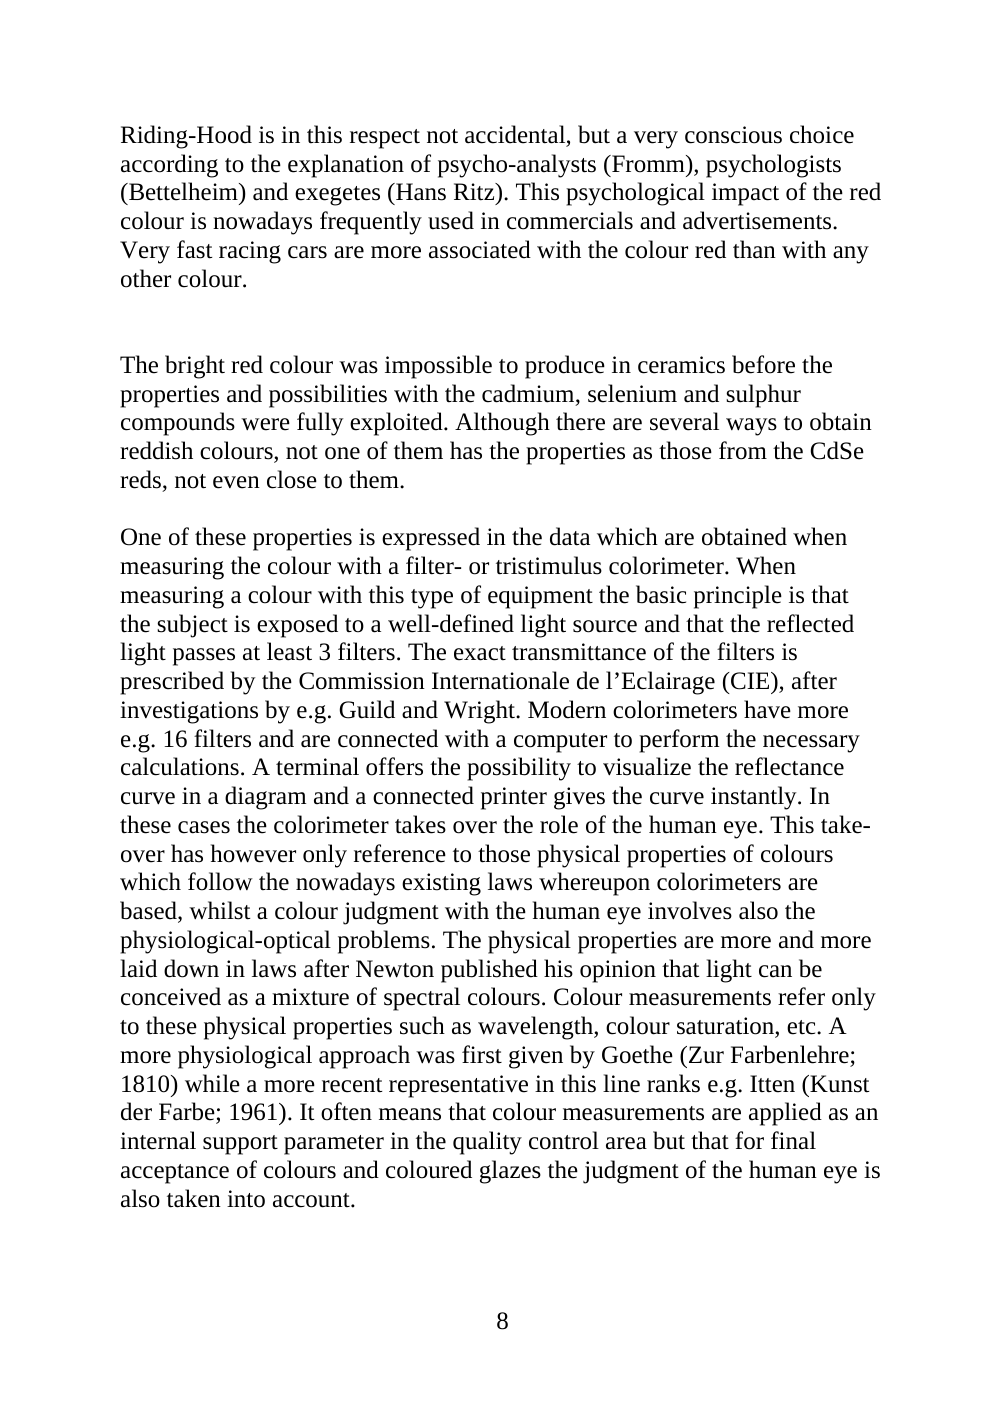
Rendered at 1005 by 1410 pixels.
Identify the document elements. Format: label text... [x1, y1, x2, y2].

text The bright red colour was impossible to produce in ceramics before the properties and possibilities with the cadmium, selenium and sulphur compounds were fully exploited. Although there are several ways to obtain reddish colours, not one of them has the properties as those from the CdSe reds, not even close to them. [120, 350, 885, 494]
text Riding-Hood is in this respect not accidental, but a very conscious choice according to the explanation of psycho-analysts (Fromm), psychologists (Bettelheim) and exegetes (Hans Ritz). This psychological impact of the red colour is nowadays frequently used in commercials and advertisements. Very fast racing cars are more associated with the colour red than with any other colour. [120, 120, 885, 292]
text One of these properties is expressed in the data which are obtained when measuring the colour with a filter- or tristimulus colorimeter. When measuring a colour with this type of equipment the basic principle is that the subject is exposed to a well-defined light source and that the reflected light passes at least 3 filters. The exact transmittance of the filters is [120, 522, 885, 666]
text prescribed by the Commission Internationale de l’Eclairage (CIE), after investigations by e.g. Guild and Wright. Modern colorimeters have more e.g. 16 filters and are connected with a computer to perform the necessary calculations. A terminal offers the possibility to visualize the reflectance curve in a diagram and a connected printer gives the curve instantly. In these cases the colorimeter takes over the role of the human eye. This take-over has however only reference to those physical properties of colours which follow the nowadays existing laws whereupon colorimeters are based, whilst a colour judgment with the human eye involves also the physiological-optical problems. The physical properties are more and more laid down in laws after Newton published his opinion that light can be conceived as a mixture of spectral colours. Colour measurements refer only to these physical properties such as wavelength, colour saturation, etc. A more physiological approach was first given by Goethe (Zur Farbenlehre; 1810) while a more recent representative in this line ranks e.g. Itten (Kunst der Farbe; 1961). It often means that colour measurements are applied as an internal support parameter in the quality control area but that for final acceptance of colours and coloured glazes the judgment of the human eye is also taken into account. [120, 666, 885, 1212]
